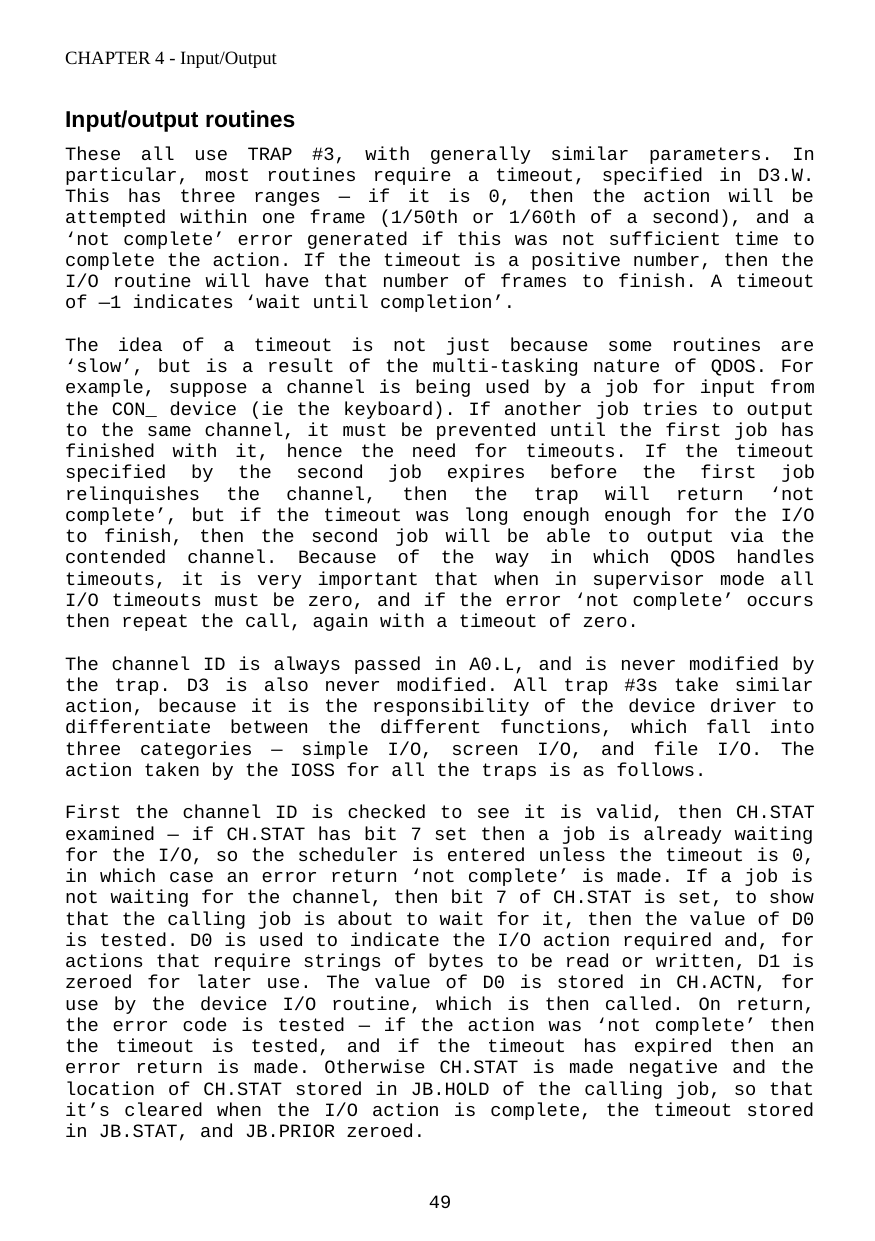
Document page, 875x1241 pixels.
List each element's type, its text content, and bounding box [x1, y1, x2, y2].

subtitle Input/output routines [65, 106, 815, 133]
text These all use TRAP #3, with generally similar parameters. In particular, most routines require a timeout, specified in D3.W. This has three ranges — if it is 0, then the action will be attempted within one frame (1/50th or 1/60th of a second), and a ‘not complete’ error generated if this was not sufficient time to complete the action. If the timeout is a positive number, then the I/O routine will have that number of frames to finish. A timeout of —1 indicates ‘wait until completion’. [65, 144, 815, 314]
text The idea of a timeout is not just because some routines are ‘slow’, but is a result of the multi-tasking nature of QDOS. For example, suppose a channel is being used by a job for input from the CON_ device (ie the keyboard). If another job tries to output to the same channel, it must be prevented until the first job has finished with it, hence the need for timeouts. If the timeout specified by the second job expires before the first job relinquishes the channel, then the trap will return ‘not complete’, but if the timeout was long enough enough for the I/O to finish, then the second job will be able to output via the contended channel. Because of the way in which QDOS handles timeouts, it is very important that when in supervisor mode all I/O timeouts must be zero, and if the error ‘not complete’ occurs then repeat the call, again with a timeout of zero. [65, 336, 815, 633]
text First the channel ID is checked to see it is valid, then CH.STAT examined — if CH.STAT has bit 7 set then a job is already waiting for the I/O, so the scheduler is entered unless the timeout is 0, in which case an error return ‘not complete’ is made. If a job is not waiting for the channel, then bit 7 of CH.STAT is set, to show that the calling job is about to wait for it, then the value of D0 is tested. D0 is used to indicate the I/O action required and, for actions that require strings of bytes to be read or written, D1 is zeroed for later use. The value of D0 is stored in CH.ACTN, for use by the device I/O routine, which is then called. On return, the error code is tested — if the action was ‘not complete’ then the timeout is tested, and if the timeout has expired then an error return is made. Otherwise CH.STAT is made negative and the location of CH.STAT stored in JB.HOLD of the calling job, so that it’s cleared when the I/O action is complete, the timeout stored in JB.STAT, and JB.PRIOR zeroed. [65, 803, 815, 1143]
text The channel ID is always passed in A0.L, and is never modified by the trap. D3 is also never modified. All trap #3s take similar action, because it is the responsibility of the device driver to differentiate between the different functions, which fall into three categories — simple I/O, screen I/O, and file I/O. The action taken by the IOSS for all the traps is as follows. [65, 654, 815, 782]
